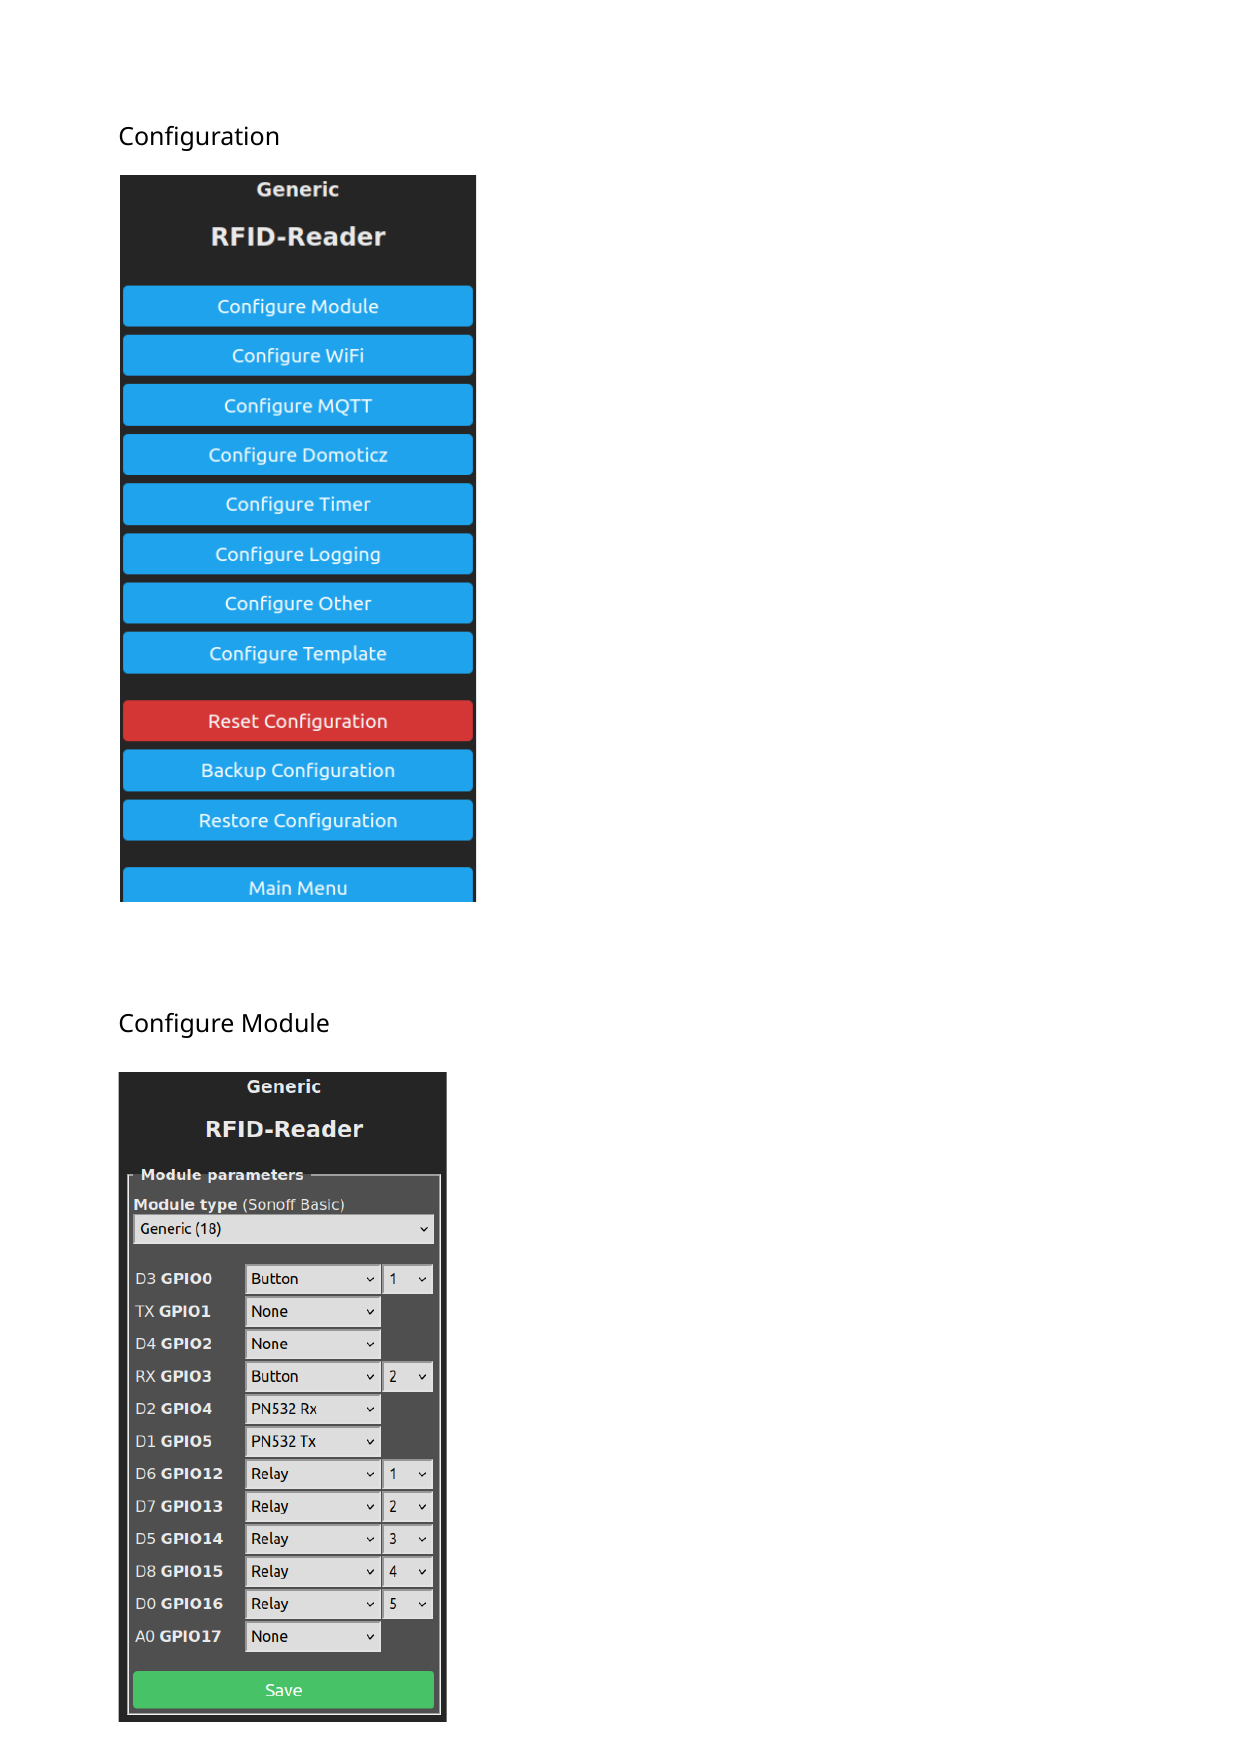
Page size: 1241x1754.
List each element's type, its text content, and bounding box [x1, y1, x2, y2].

picture [118, 1072, 447, 1722]
text Configure Module [118, 1006, 1122, 1040]
text Configuration [118, 118, 1122, 152]
picture [120, 175, 477, 902]
